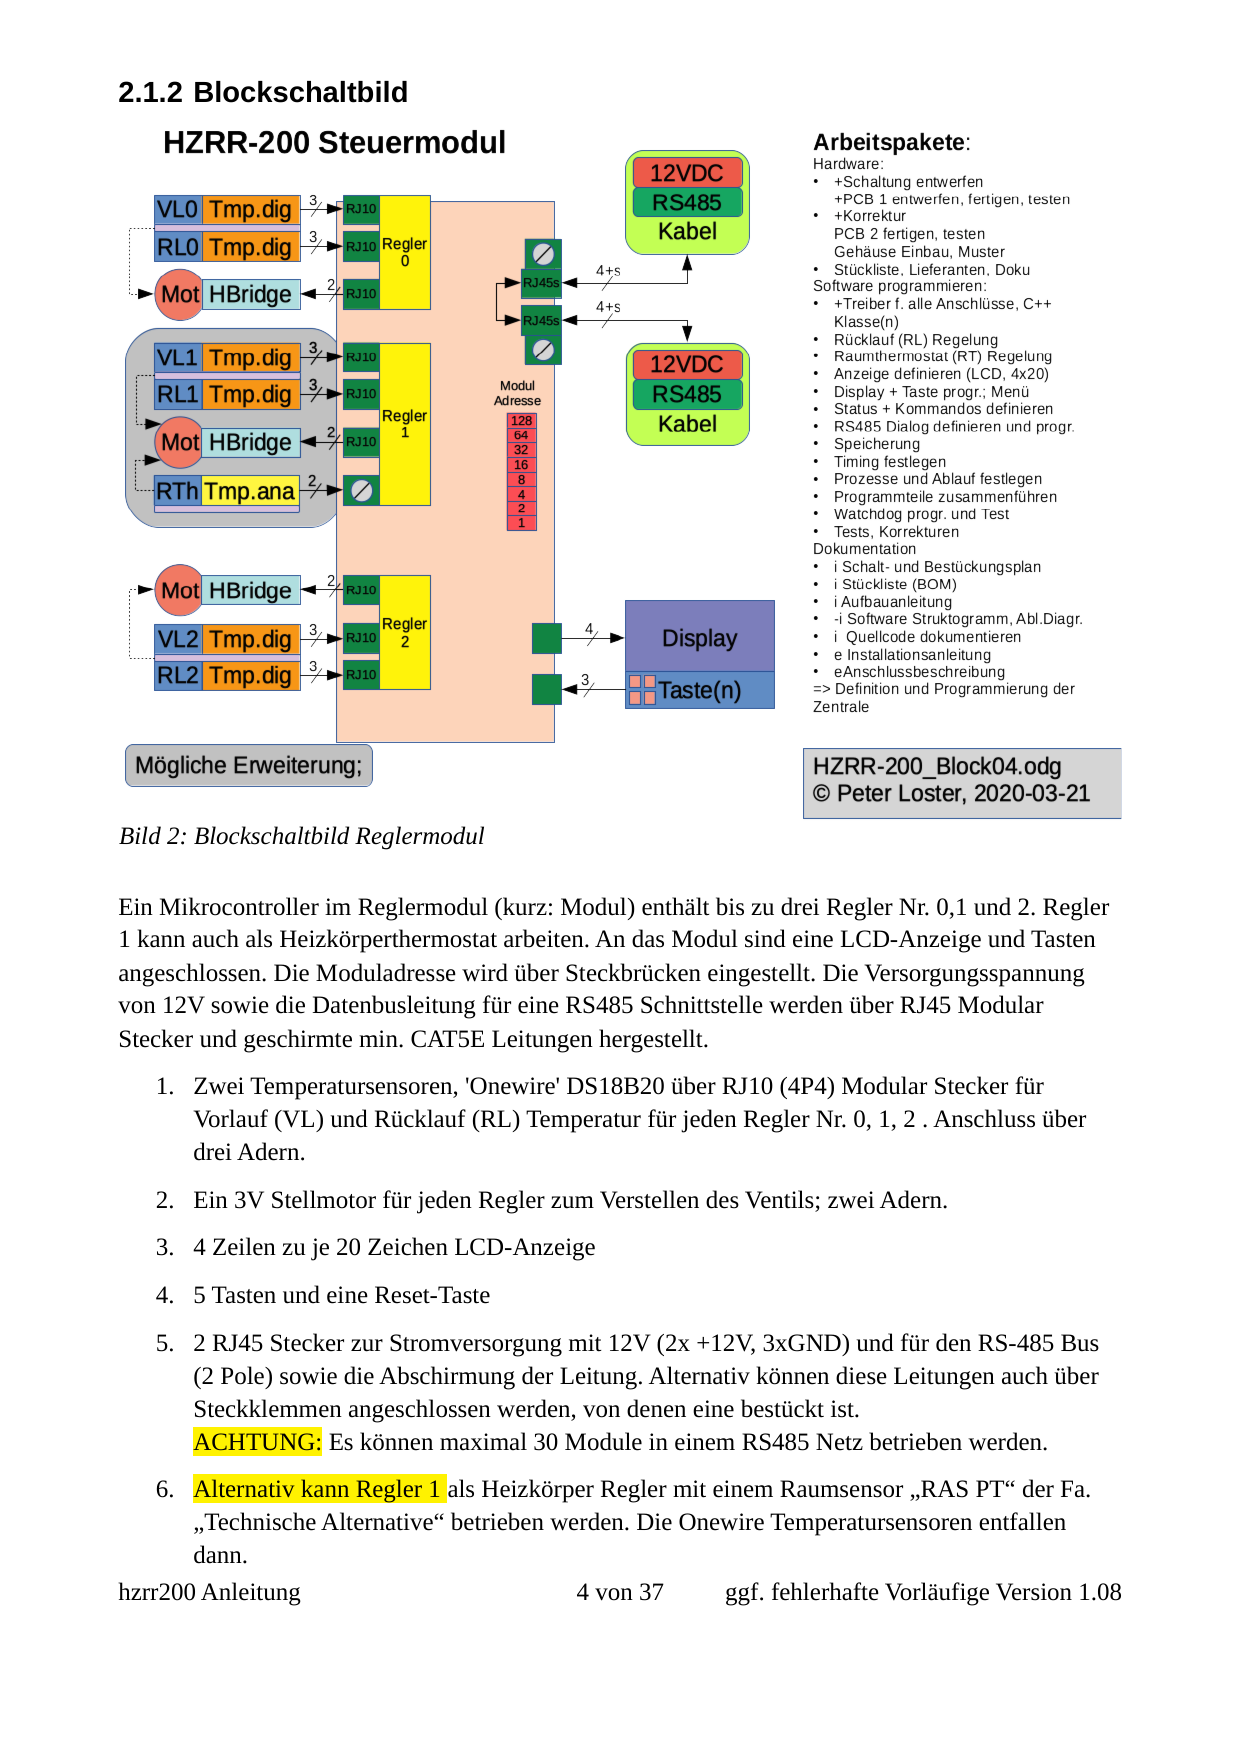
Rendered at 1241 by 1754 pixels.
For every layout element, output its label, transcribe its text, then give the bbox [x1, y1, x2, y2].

list 2 RJ45 Stecker zur Stromversorgung mit 12V (2x +12V, 3xGND) und für den RS-485 Bus (2 Pole) sowie die Abschirmung der Leitung. Alternativ können diese Leitungen auch über Steckklemmen angeschlossen werden, von denen eine bestückt ist. ACHTUNG: Es können maximal 30 Module in einem RS485 Netz betrieben werden. [156, 1328, 1122, 1456]
picture [118, 121, 1122, 822]
text Ein Mikrocontroller im Reglermodul (kurz: Modul) enthält bis zu drei Regler Nr. 0,1 und 2. Regler 1 kann auch als Heizkörperthermostat arbeiten. An das Modul sind eine LCD-Anzeige und Tasten angeschlossen. Die Moduladresse wird über Steckbrücken eingestellt. Die Versorgungsspannung von 12V sowie die Datenbusleitung für eine RS485 Schnittstelle werden über RJ45 Modular Stecker und geschirmte min. CAT5E Leitungen hergestellt. [118, 822, 1122, 1052]
list 5 Tasten und eine Reset-Taste [156, 1280, 1122, 1309]
subtitle Blockschaltbild [118, 75, 1122, 108]
list Alternativ kann Regler 1 als Heizkörper Regler mit einem Raumsensor „RAS PT“ der Fa. „Technische Alternative“ betrieben werden. Die Onewire Temperatursensoren entfallen dann. [156, 1474, 1122, 1569]
list Ein 3V Stellmotor für jeden Regler zum Verstellen des Ventils; zwei Adern. [156, 1185, 1122, 1214]
text [118, 108, 1122, 121]
list 4 Zeilen zu je 20 Zeichen LCD-Anzeige [156, 1232, 1122, 1261]
text Bild 2: Blockschaltbild Reglermodul [119, 822, 1121, 850]
list Zwei Temperatursensoren, 'Onewire' DS18B20 über RJ10 (4P4) Modular Stecker für Vorlauf (VL) und Rücklauf (RL) Temperatur für jeden Regler Nr. 0, 1, 2 . Anschluss über drei Adern. [156, 1071, 1122, 1166]
